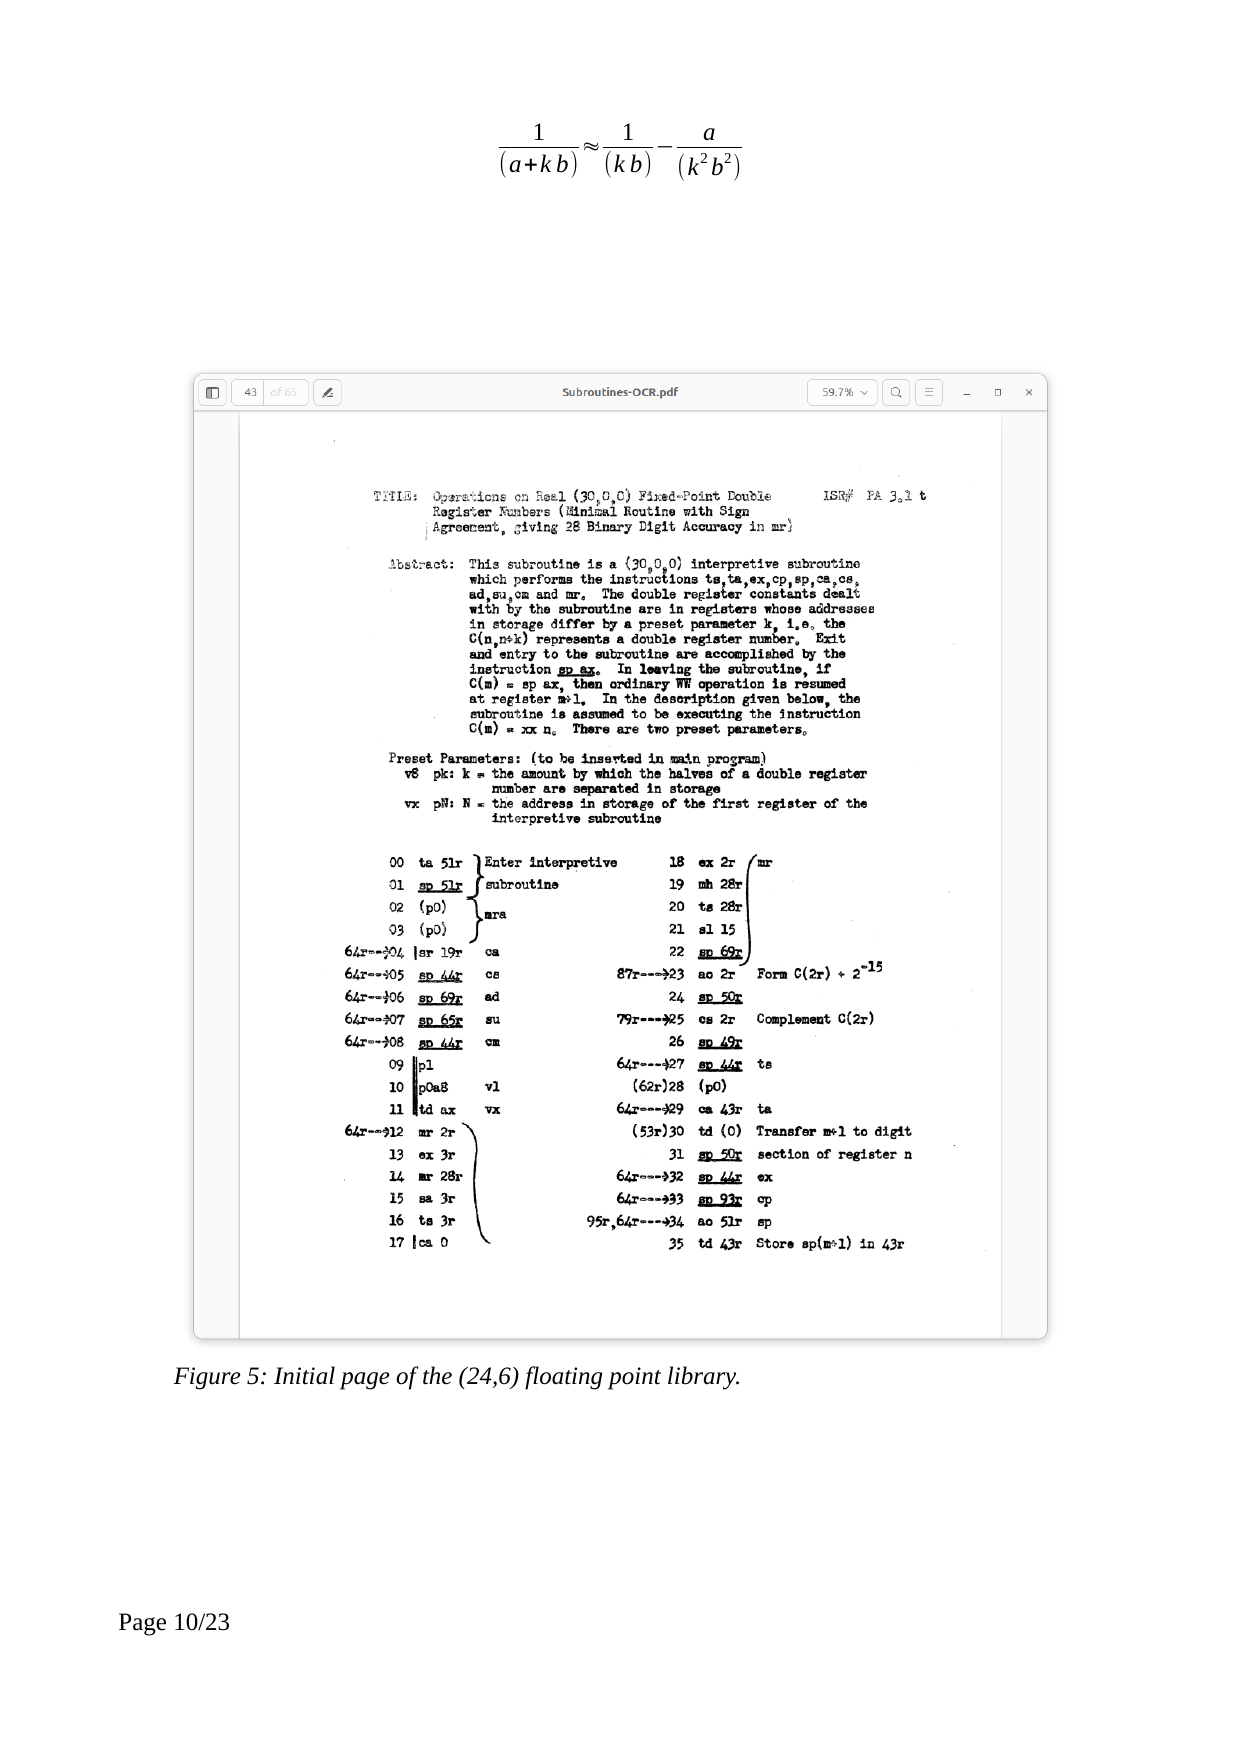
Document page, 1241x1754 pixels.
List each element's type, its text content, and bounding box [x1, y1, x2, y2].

text Figure 5: Initial page of the (24,6) floating point library. [173, 1361, 1067, 1390]
picture [173, 357, 1067, 1361]
